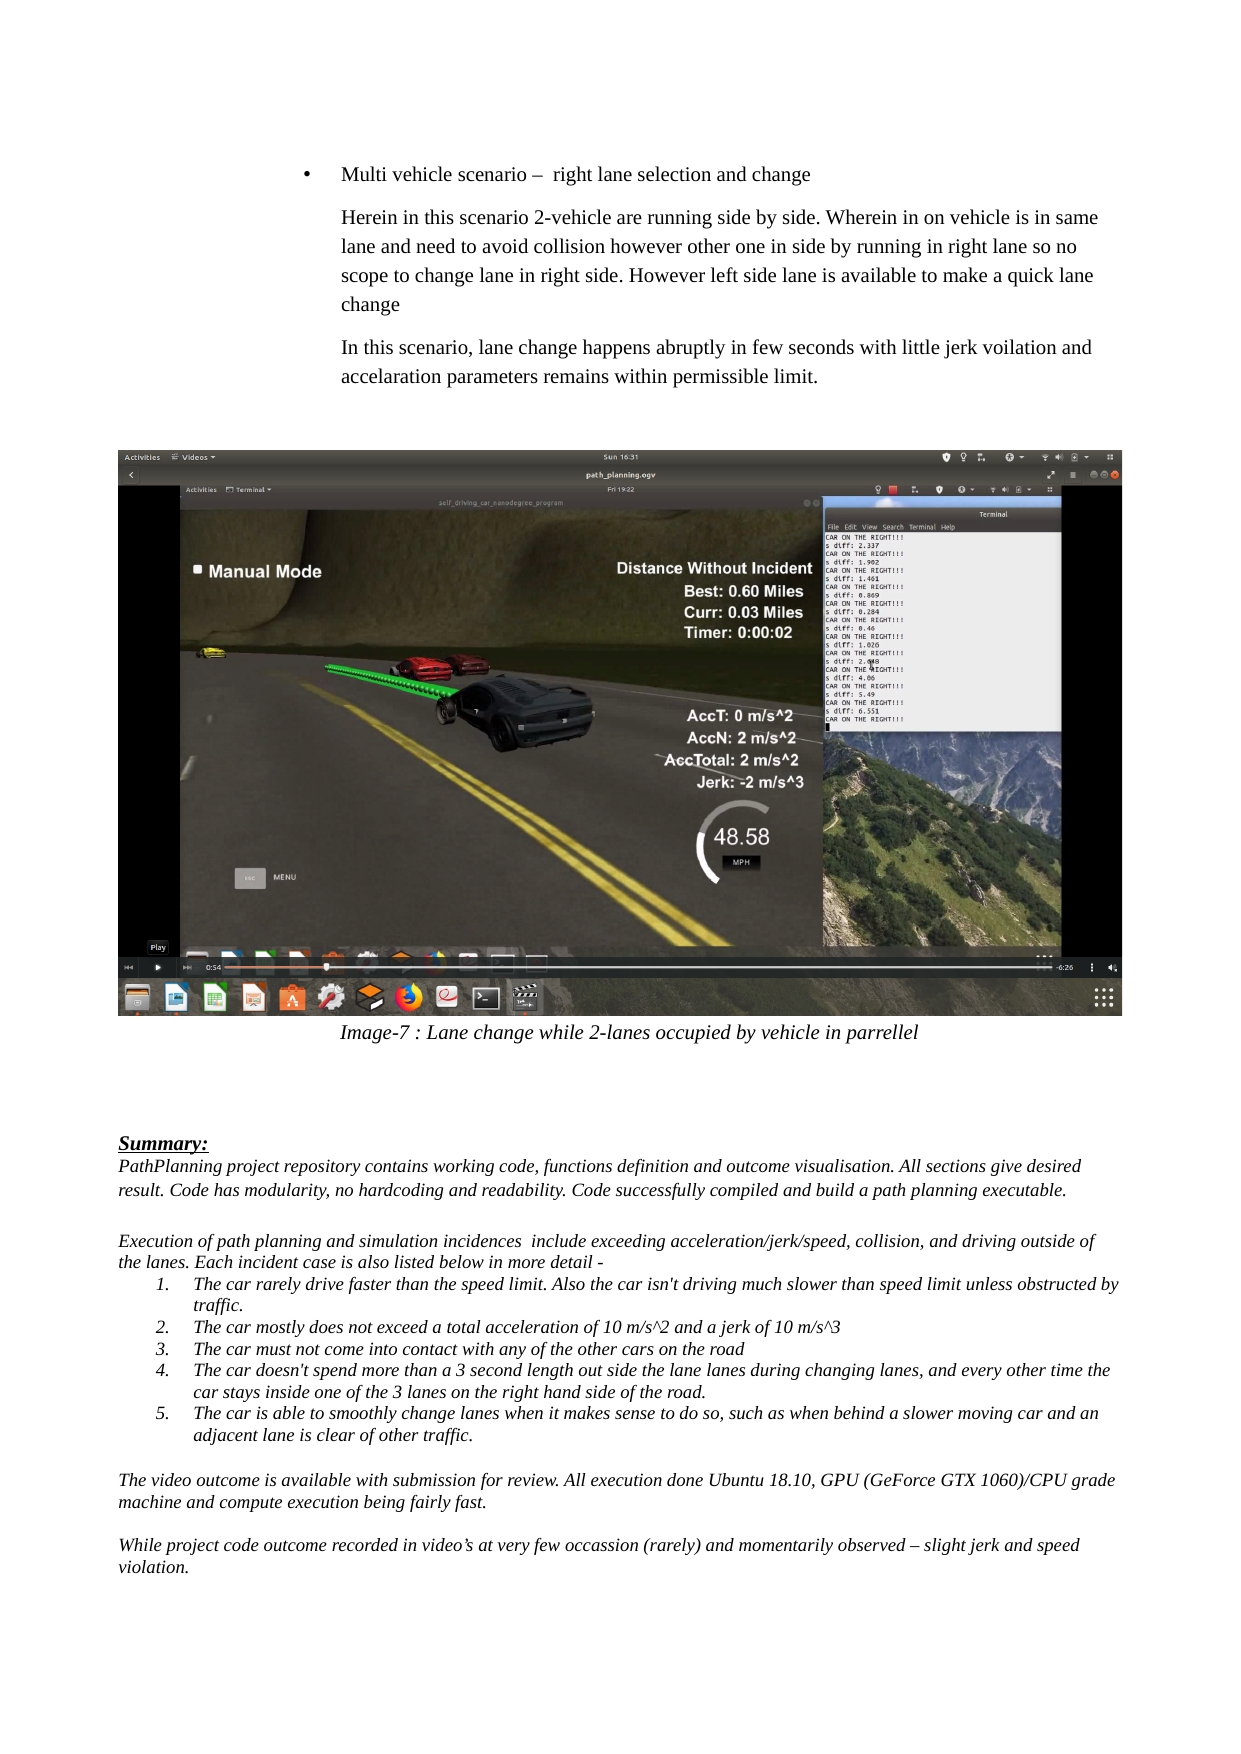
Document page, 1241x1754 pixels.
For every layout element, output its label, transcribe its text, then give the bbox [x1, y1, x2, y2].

list The car doesn't spend more than a 3 second length out side the lane lanes during changing lanes, and every other time the car stays inside one of the 3 lanes on the right hand side of the road. [156, 1359, 1122, 1402]
text Execution of path planning and simulation incidences include exceeding acceleration/jerk/speed, collision, and driving outside of the lanes. Each incident case is also listed below in more detail - [118, 1229, 1122, 1273]
text Image-7 : Lane change while 2-lanes occupied by vehicle in parrellel [340, 1016, 1122, 1044]
text The video outcome is available with submission for review. All execution done Ubuntu 18.10, GPU (GeForce GTX 1060)/CPU grade machine and compute execution being fairly fast. [118, 1469, 1122, 1512]
text PathPlanning project repository contains working code, functions definition and outcome visualisation. All sections give desired result. Code has modularity, no hardcoding and readability. Code successfully compiled and build a path planning executable. [118, 1155, 1122, 1201]
list The car mostly does not exceed a total acceleration of 10 m/s^2 and a jerk of 10 m/s^3 [156, 1316, 1122, 1337]
list In this scenario, lane change happens abruptly in few seconds with little jerk voilation and accelaration parameters remains within permissible limit. [303, 335, 1122, 388]
list The car is able to smoothly change lanes when it makes sense to do so, such as when behind a slower moving car and an adjacent lane is clear of other traffic. [156, 1402, 1122, 1445]
list Herein in this scenario 2-vehicle are running side by side. Wherein in on vehicle is in same lane and need to avoid collision however other one in side by running in right lane so no scope to change lane in right side. However left side lane is available to make a quick lane change [303, 205, 1122, 316]
list The car must not come into contact with any of the other cars on the road [156, 1337, 1122, 1359]
text While project code outcome recorded in video’s at very few occassion (rarely) and momentarily observed – slight jerk and speed violation. [118, 1534, 1122, 1577]
list Multi vehicle scenario – right lane selection and change [303, 162, 1122, 186]
list The car rarely drive faster than the speed limit. Also the car isn't driving much slower than speed limit unless obstructed by traffic. [156, 1273, 1122, 1316]
text Summary: [118, 1131, 1122, 1155]
picture [118, 450, 1123, 1016]
